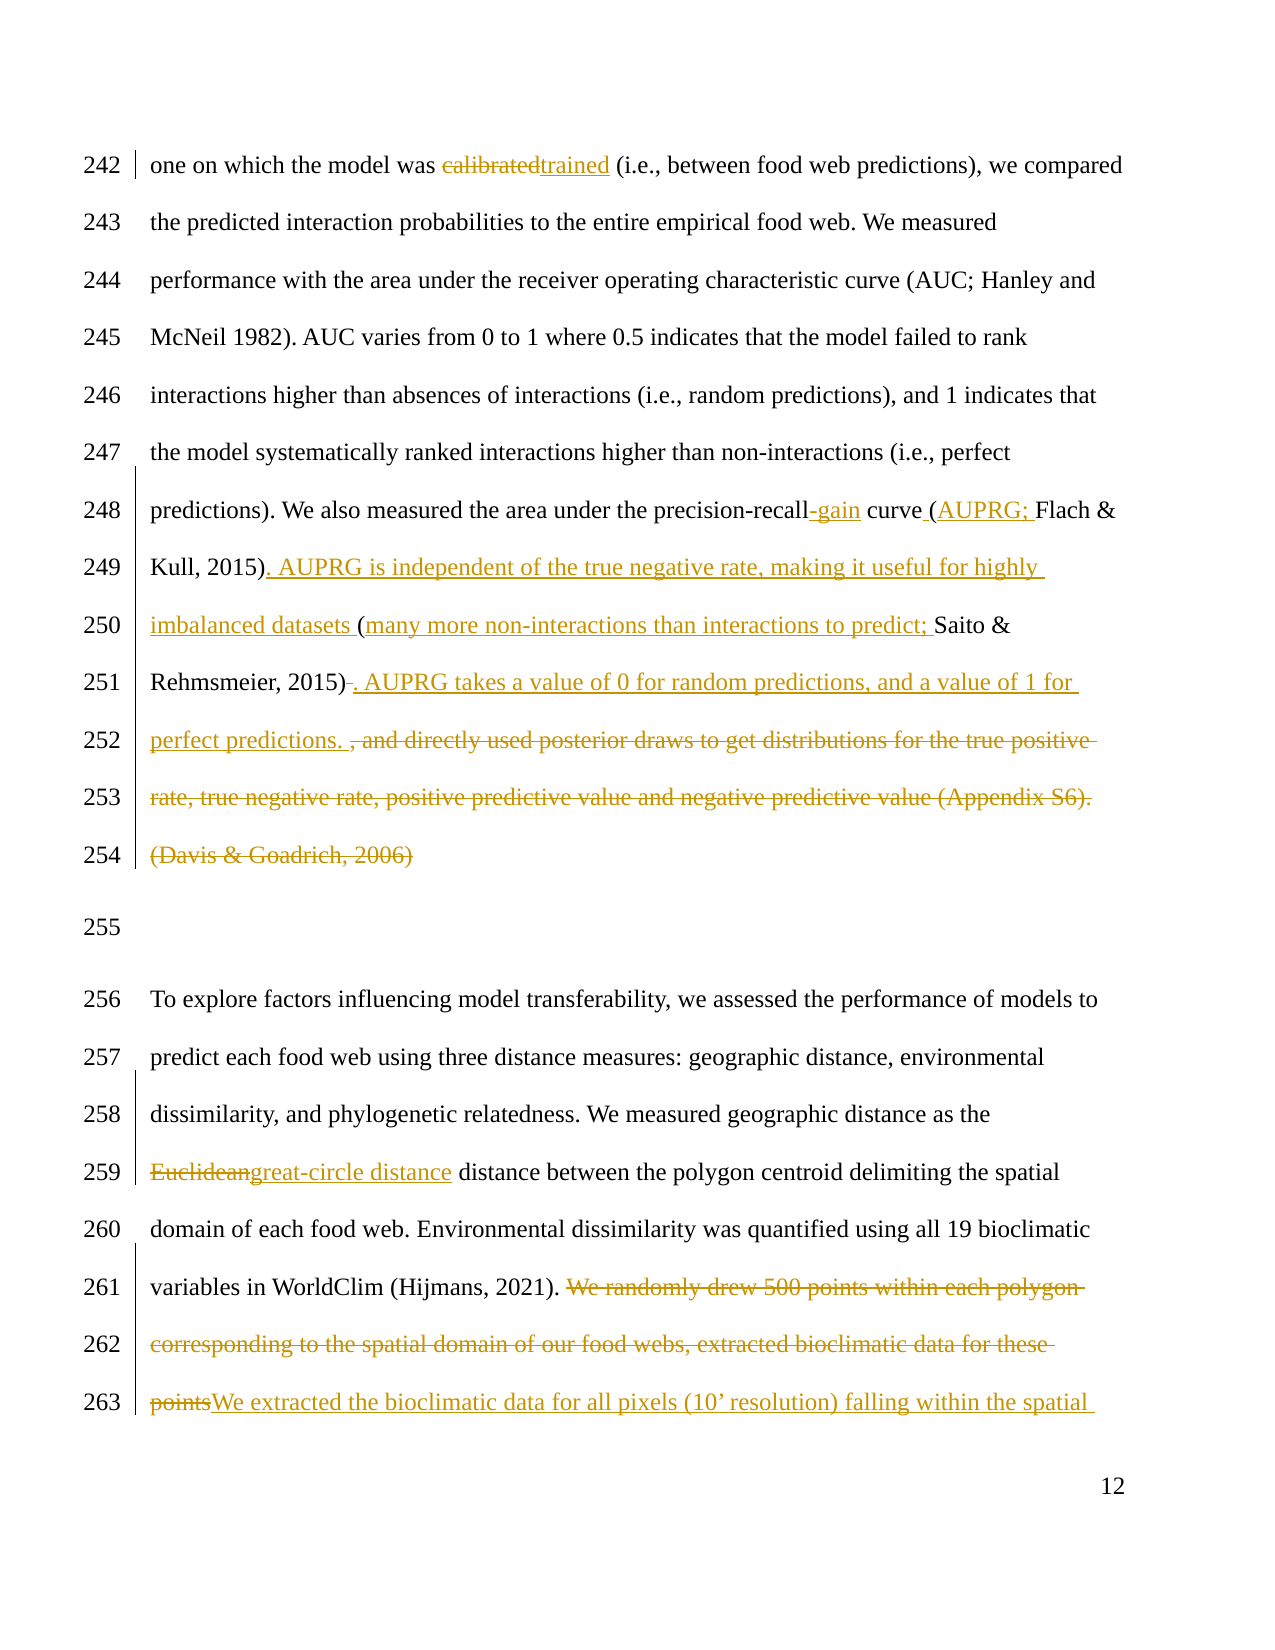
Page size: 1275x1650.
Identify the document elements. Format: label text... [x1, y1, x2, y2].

text To quantify model transferability, we used each model to predict the food web on which it was trained and that of the other regions considered (Figure 1a). For each possible predator-prey pair, we extracted the mean of the posterior as the probability of interaction, and the standard deviation of the posterior as the uncertainty around the predicted probability of interaction. When predicting the food web on which the model was trained (i.e., within food web predictions), we compared the predicted interaction probabilities to the validation subset of the food web. When predicting food webs other than the one on which the model was trained (i.e., between food web predictions), we compared the predicted interaction probabilities to the entire empirical food web. We measured performance with the area under the receiver operating characteristic curve (AUC; Hanley and McNeil 1982). AUC varies from 0 to 1 where 0.5 indicates that the model failed to rank interactions higher than absences of interactions (i.e., random predictions), and 1 indicates that the model systematically ranked interactions higher than non-interactions (i.e., perfect predictions). We also measured the area under the precision-recall-gain curve (AUPRG; Flach & Kull, 2015). AUPRG is independent of the true negative rate, making it useful for highly imbalanced datasets (many more non-interactions than interactions to predict; Saito & Rehmsmeier, 2015). AUPRG takes a value of 0 for random predictions, and a value of 1 for perfect predictions. [150, 150, 1125, 869]
text To explore factors influencing model transferability, we assessed the performance of models to predict each food web using three distance measures: geographic distance, environmental dissimilarity, and phylogenetic relatedness. We measured geographic distance as the great-circle distance distance between the polygon centroid delimiting the spatial domain of each food web. Environmental dissimilarity was quantified using all 19 bioclimatic variables in WorldClim (Hijmans, 2021). We extracted the bioclimatic data for all pixels (10’ resolution) falling within the spatial domain of the food webs, and used the mean of each bioclimatic variable to calculate the bioclimatic centroid of each food web. We calculated environmental distance as the Euclidean distance between the food web bioclimatic centroids. To measure phylogenetic relatedness, we used the mean cophenetic distance to the nearest taxon of every species in the predicted food web. We averaged over all species in the predicted food web the cophenetic distance to the phylogenetically closest species in the food web used for calibration. This approach measures the amount of evolutionary history in the predicted food web undocumented by the food web on which the model was trained. [150, 984, 1125, 1415]
